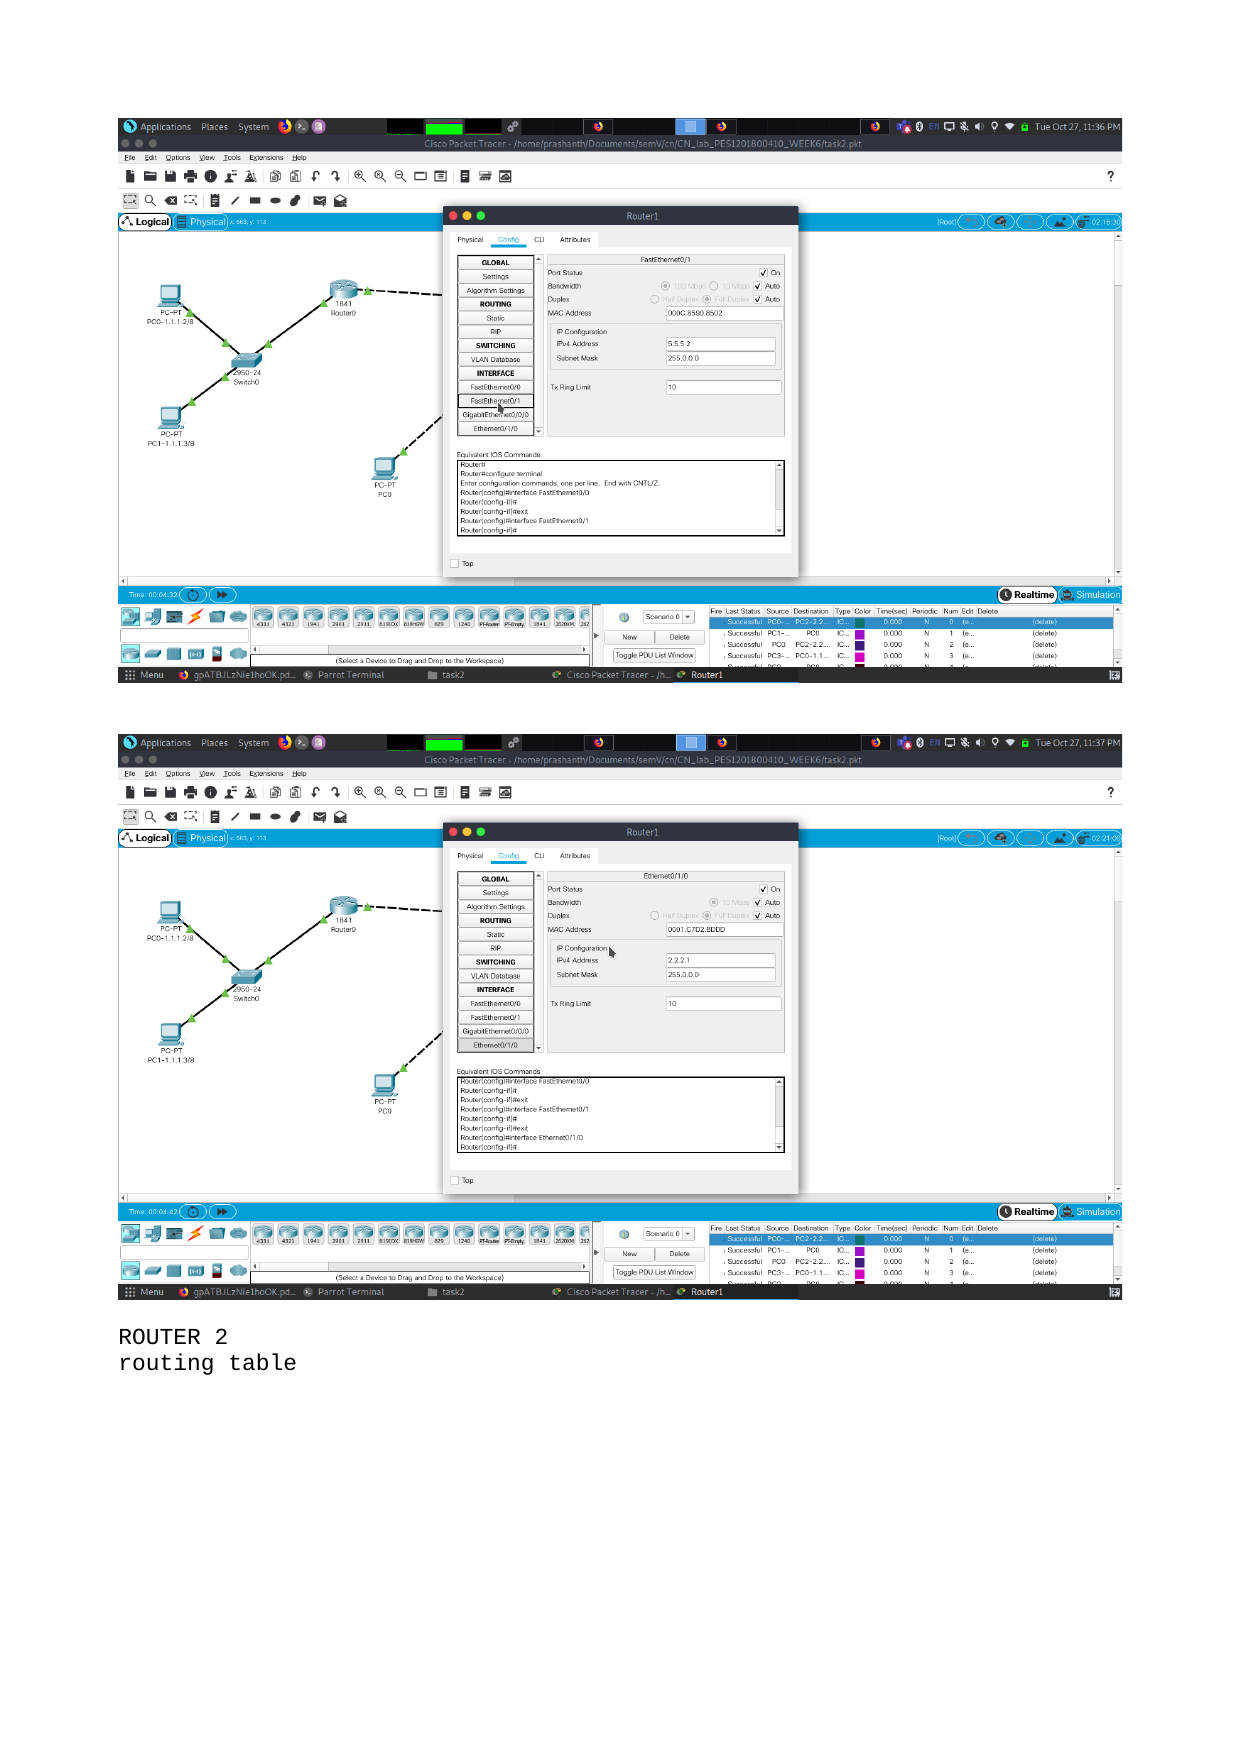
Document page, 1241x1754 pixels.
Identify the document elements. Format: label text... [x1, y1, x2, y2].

picture [996, 217, 1006, 226]
text routing table [118, 1351, 1122, 1377]
picture [996, 833, 1006, 843]
picture [1062, 596, 1073, 600]
picture [1064, 1207, 1073, 1216]
text ROUTER 2 [118, 1325, 1122, 1351]
picture [118, 734, 1123, 1300]
picture [118, 118, 1123, 683]
picture [1078, 221, 1084, 229]
